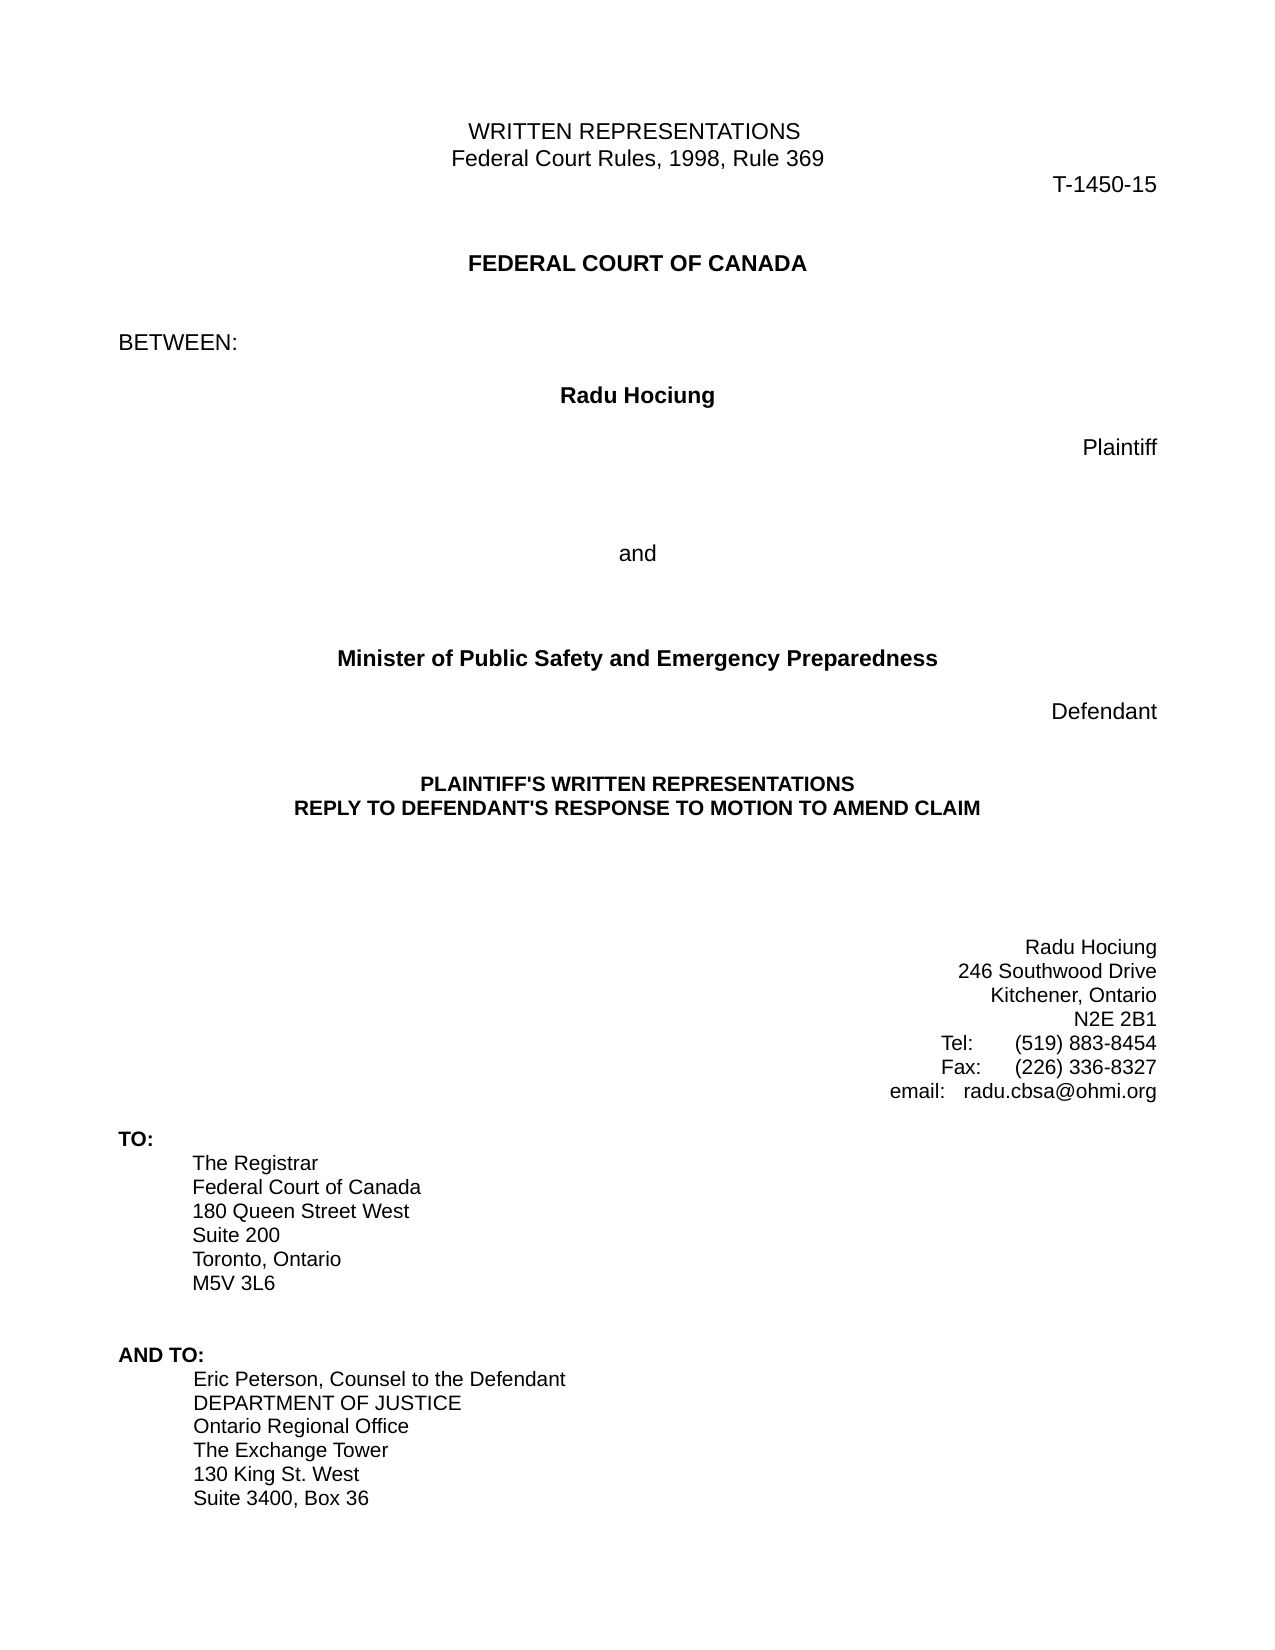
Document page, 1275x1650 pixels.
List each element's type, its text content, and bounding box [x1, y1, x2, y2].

subtitle 246 Southwood Drive [193, 959, 1157, 983]
subtitle Eric Peterson, Counsel to the Defendant [193, 1366, 1157, 1390]
subtitle Minister of Public Safety and Emergency Preparedness [118, 645, 1157, 672]
subtitle Kitchener, Ontario [193, 983, 1157, 1007]
subtitle T-1450-15 [118, 171, 1157, 197]
subtitle The Exchange Tower [193, 1438, 1157, 1462]
subtitle Suite 3400, Box 36 [193, 1486, 1157, 1510]
subtitle email: radu.cbsa@ohmi.org [118, 1079, 1157, 1103]
subtitle WRITTEN REPRESENTATIONS [118, 118, 1157, 144]
subtitle PLAINTIFF'S WRITTEN REPRESENTATIONS [118, 772, 1157, 796]
subtitle N2E 2B1 [193, 1007, 1157, 1031]
subtitle REPLY TO DEFENDANT'S RESPONSE TO MOTION TO AMEND CLAIM [118, 796, 1157, 820]
subtitle Suite 200 [192, 1223, 1157, 1247]
subtitle The Registrar [192, 1151, 1157, 1175]
subtitle TO: [118, 1127, 1157, 1151]
subtitle Tel: (519) 883-8454 [118, 1031, 1157, 1055]
subtitle Plaintiff [118, 434, 1157, 461]
subtitle Federal Court Rules, 1998, Rule 369 [118, 144, 1157, 171]
subtitle Radu Hociung [118, 935, 1157, 959]
subtitle 180 Queen Street West [192, 1199, 1157, 1223]
subtitle Radu Hociung [118, 382, 1157, 408]
subtitle M5V 3L6 [192, 1271, 1157, 1294]
subtitle 130 King St. West [193, 1462, 1157, 1486]
subtitle Ontario Regional Office [193, 1414, 1157, 1438]
subtitle Defendant [118, 698, 1157, 724]
subtitle Fax: (226) 336-8327 [118, 1055, 1157, 1079]
subtitle BETWEEN: [118, 329, 1157, 355]
subtitle FEDERAL COURT OF CANADA [118, 250, 1157, 276]
subtitle Federal Court of Canada [192, 1175, 1157, 1199]
subtitle DEPARTMENT OF JUSTICE [193, 1390, 1157, 1414]
subtitle Toronto, Ontario [192, 1247, 1157, 1271]
subtitle and [118, 540, 1157, 566]
subtitle AND TO: [118, 1342, 1157, 1366]
